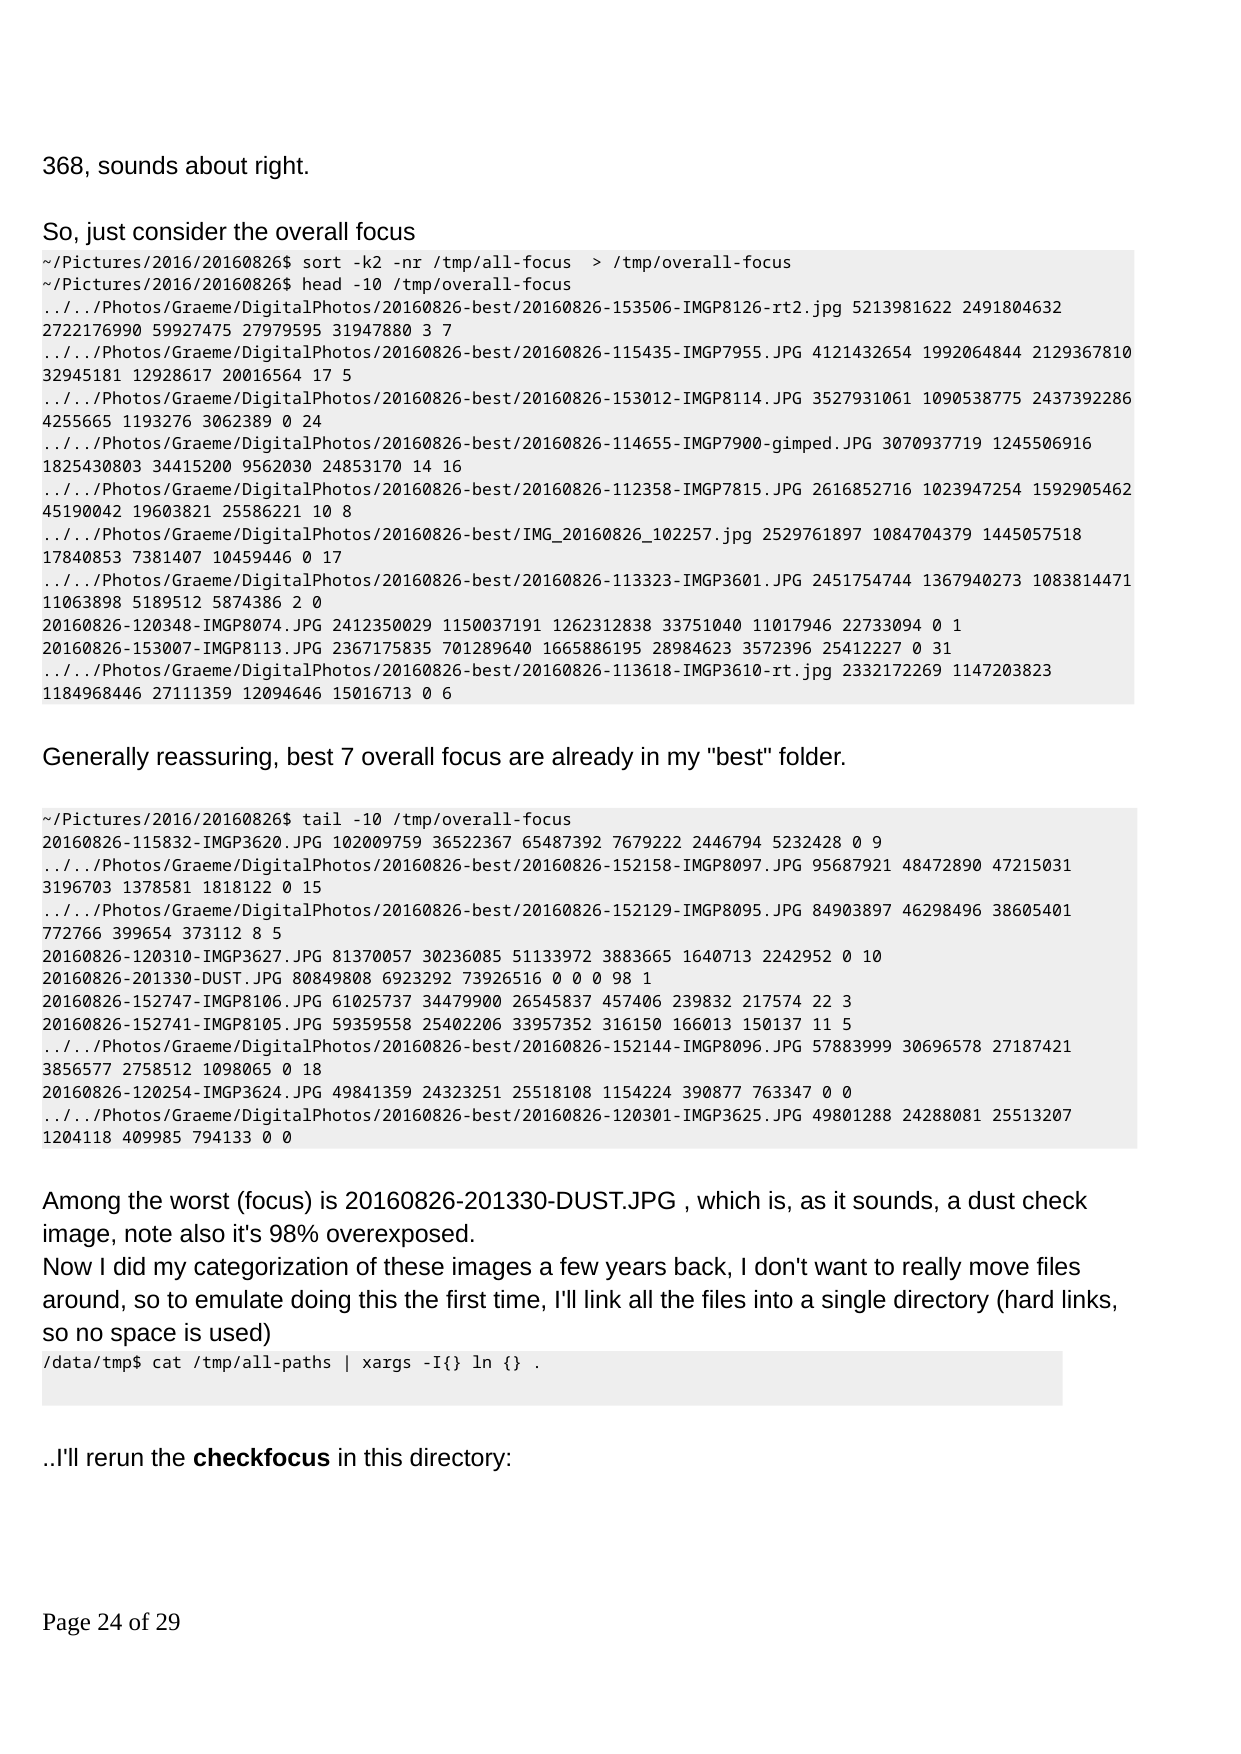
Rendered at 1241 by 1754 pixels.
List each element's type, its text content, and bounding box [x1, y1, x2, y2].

text ..I'll rerun the checkfocus in this directory: [42, 1443, 1152, 1472]
text 368, sounds about right. [42, 151, 1152, 180]
text Among the worst (focus) is 20160826-201330-DUST.JPG , which is, as it sounds, a dust check image, note also it's 98% overexposed. [42, 1186, 1152, 1248]
text Now I did my categorization of these images a few years back, I don't want to really move files around, so to emulate doing this the first time, I'll link all the files into a single directory (hard links, so no space is used) [42, 1252, 1152, 1347]
text Generally reassuring, best 7 overall focus are already in my "best" folder. [42, 742, 1152, 771]
text So, just consider the overall focus [42, 217, 1152, 246]
